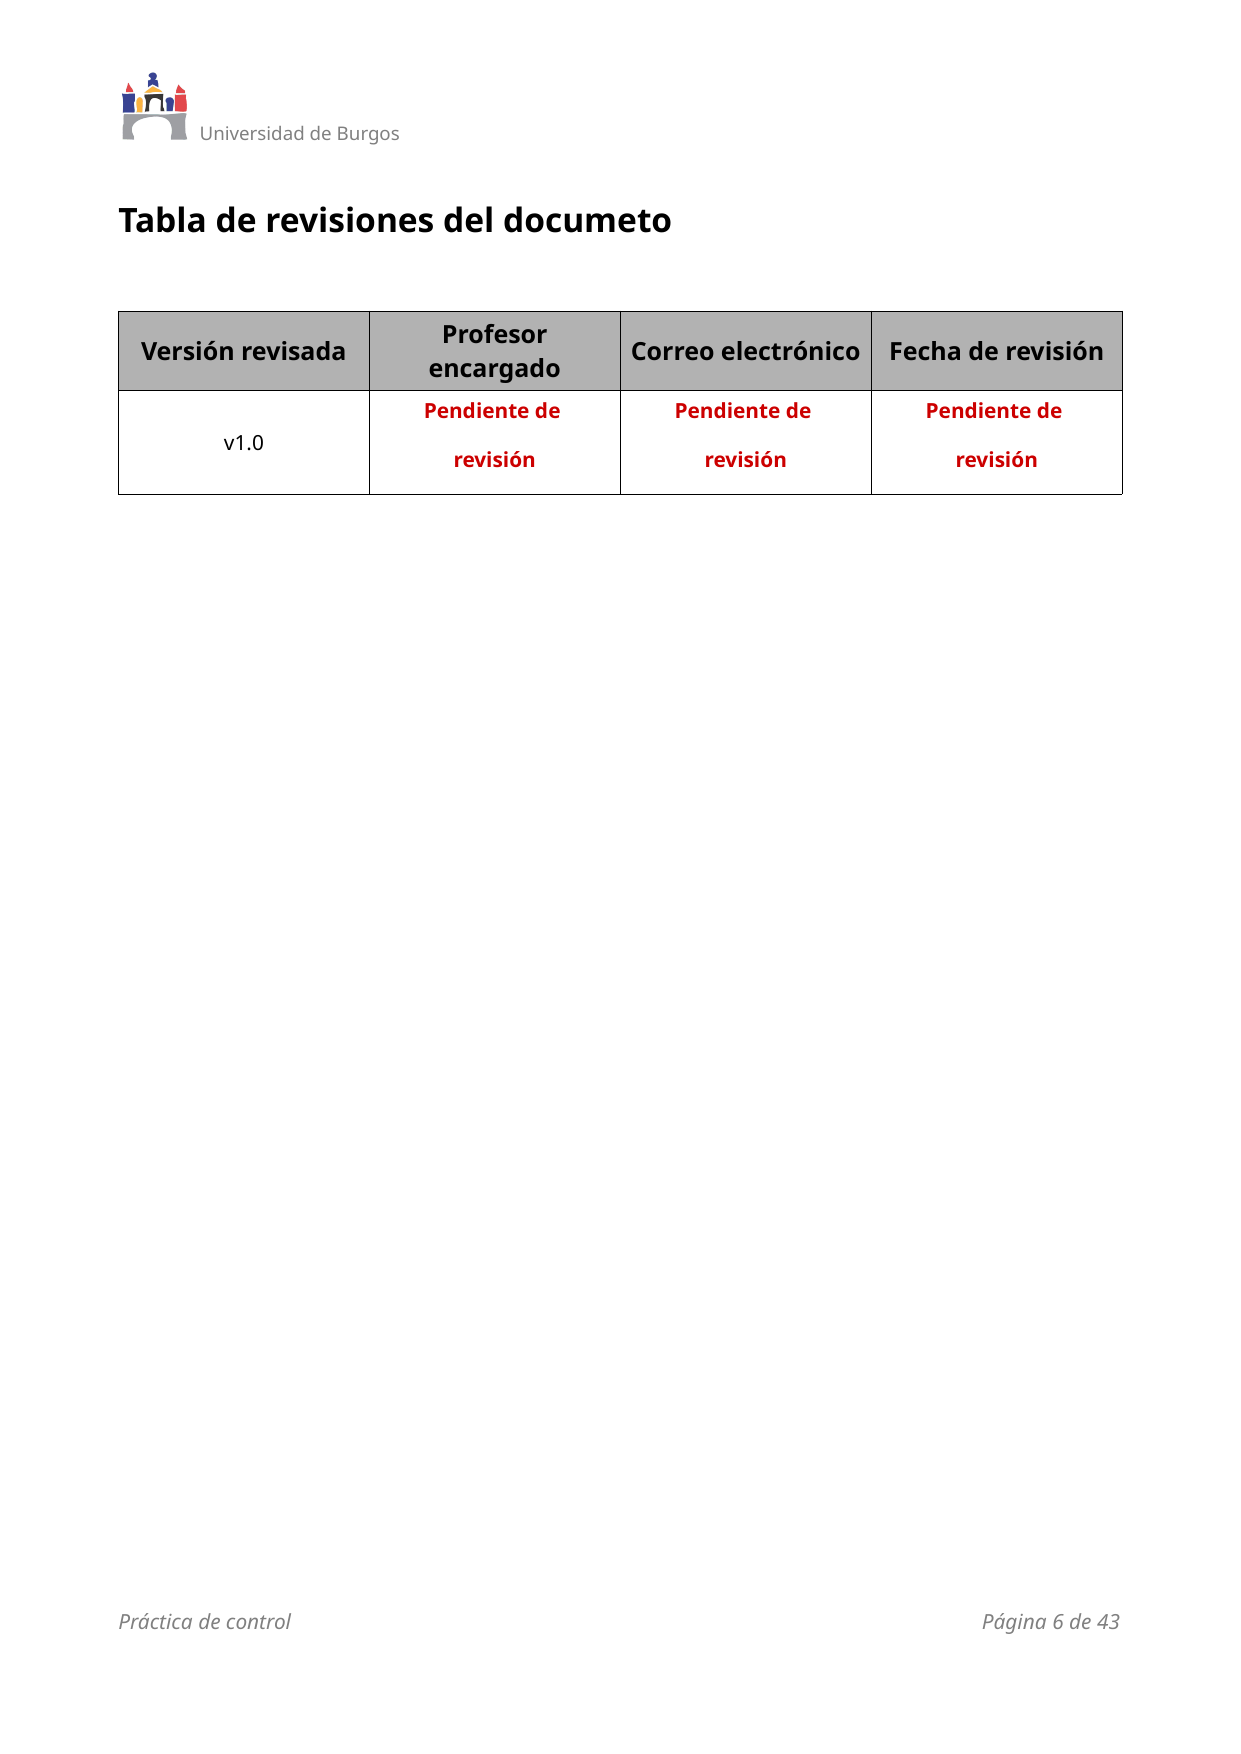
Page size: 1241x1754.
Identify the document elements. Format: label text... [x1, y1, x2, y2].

table_header Fecha de revisión [872, 312, 1122, 390]
table_cell v1.0 [119, 391, 369, 493]
table_header Profesor encargado [370, 312, 620, 390]
picture [117, 72, 189, 142]
table_header Correo electrónico [621, 312, 871, 390]
table_cell Pendiente de revisión [872, 391, 1122, 493]
subtitle Tabla de revisiones del documeto [118, 197, 1122, 243]
table_header Versión revisada [119, 312, 369, 390]
table_cell Pendiente de revisión [621, 391, 871, 493]
table_cell Pendiente de revisión [370, 391, 620, 493]
